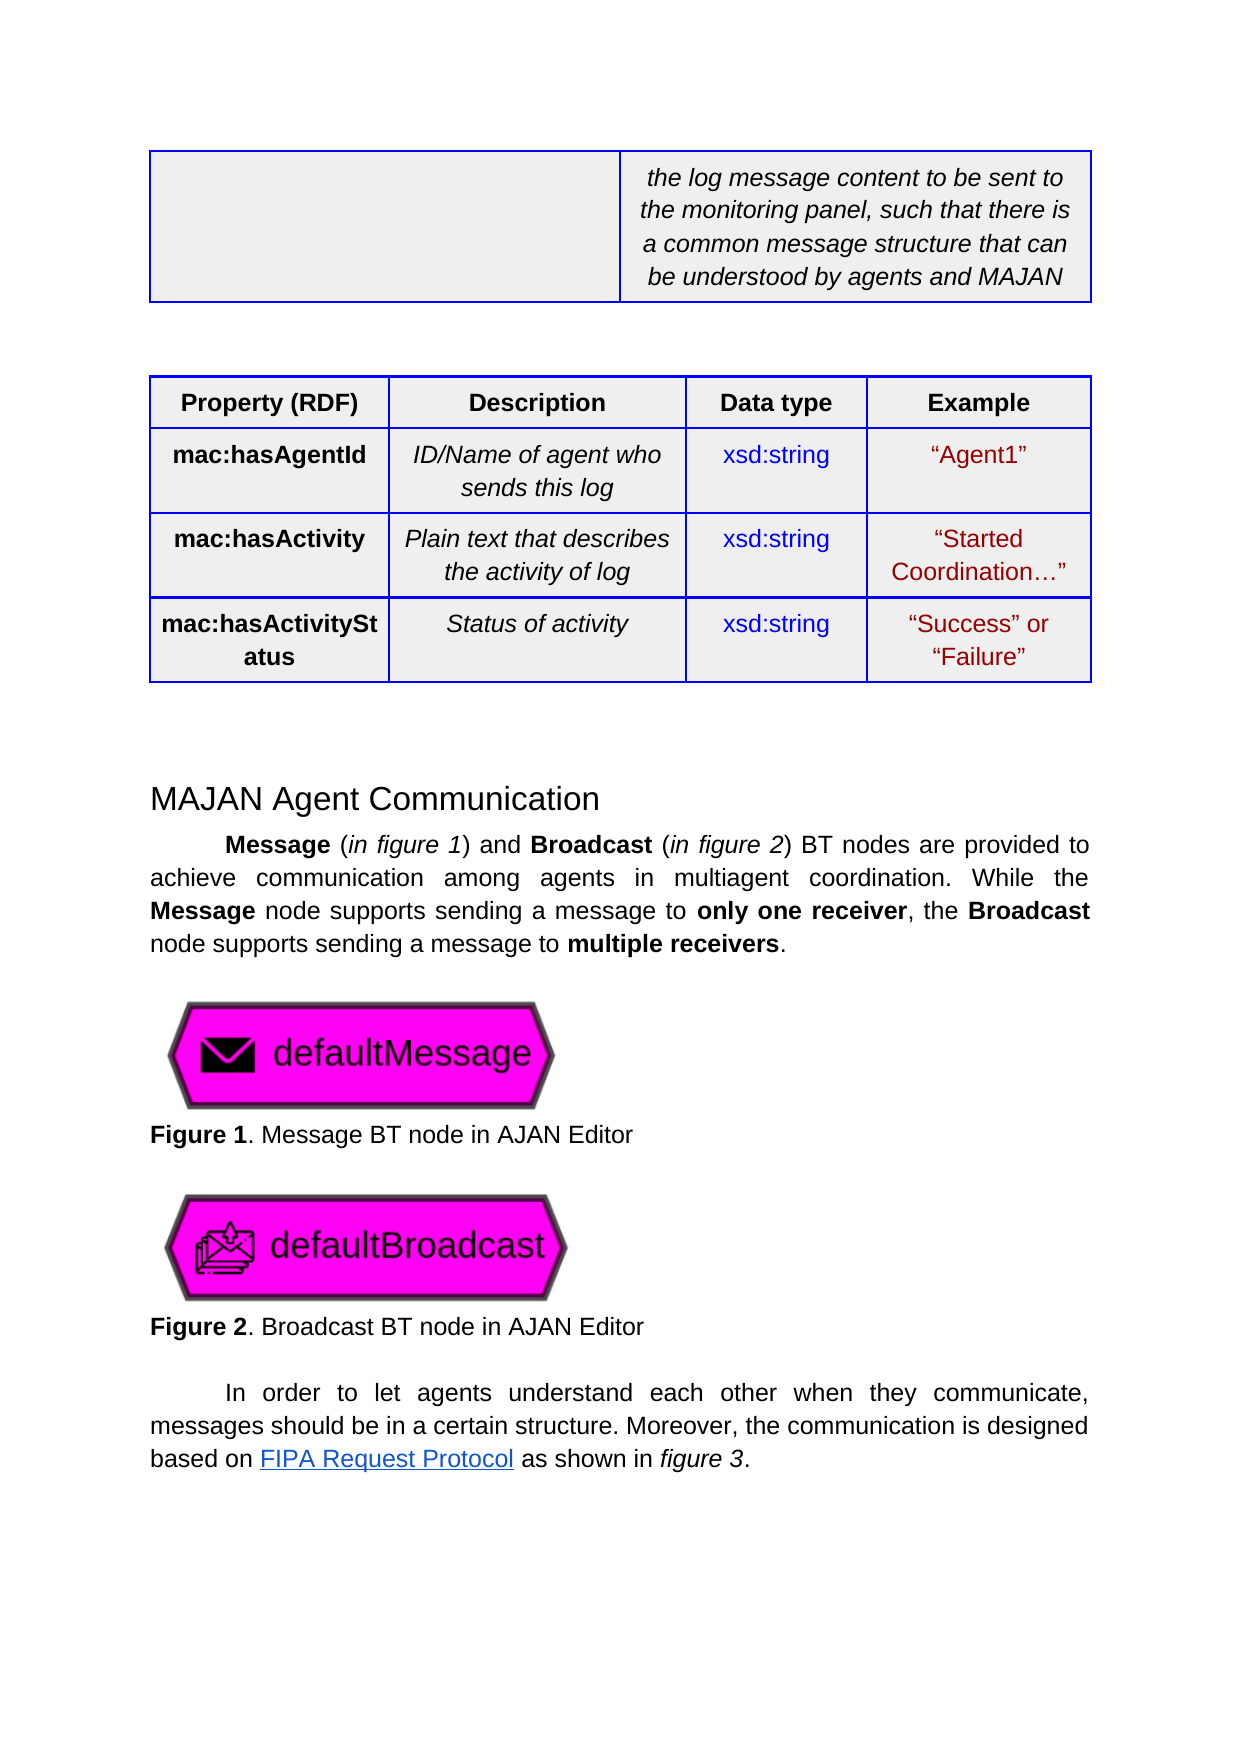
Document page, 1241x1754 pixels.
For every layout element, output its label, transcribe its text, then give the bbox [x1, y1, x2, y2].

table_cell xsd:string [687, 599, 866, 681]
table_cell “Agent1” [868, 429, 1090, 512]
table_header Description [390, 378, 685, 427]
table_cell ID/Name of agent who sends this log [390, 429, 685, 512]
table_cell the log message content to be sent to the monitoring panel, such that there is a common message structure that can be understood by agents and MAJAN [621, 152, 1090, 301]
table_cell [151, 152, 619, 301]
table_header Property (RDF) [151, 378, 388, 427]
table_cell “Started Coordination…” [868, 514, 1090, 596]
table_cell xsd:string [687, 429, 866, 512]
picture [150, 1186, 578, 1308]
table_header Example [868, 378, 1090, 427]
text In order to let agents understand each other when they communicate, messages should be in a certain structure. Moreover, the communication is designed based on FIPA Request Protocol as shown in figure 3. [150, 1378, 1090, 1472]
text Message (in figure 1) and Broadcast (in figure 2) BT nodes are provided to achieve communication among agents in multiagent coordination. While the Message node supports sending a message to only one receiver, the Broadcast node supports sending a message to multiple receivers. [150, 829, 1090, 957]
table_cell mac:hasActivityStatus [151, 599, 388, 681]
table_cell Status of activity [390, 599, 685, 681]
text Figure 1. Message BT node in AJAN Editor [150, 1120, 1090, 1149]
subtitle MAJAN Agent Communication [150, 779, 1090, 817]
table_header Data type [687, 378, 866, 427]
table_cell Plain text that describes the activity of log [390, 514, 685, 596]
text Figure 2. Broadcast BT node in AJAN Editor [150, 1312, 1090, 1340]
picture [150, 994, 567, 1117]
table_cell “Success” or “Failure” [868, 599, 1090, 681]
table_cell mac:hasActivity [151, 514, 388, 596]
table_cell mac:hasAgentId [151, 429, 388, 512]
table_cell xsd:string [687, 514, 866, 596]
